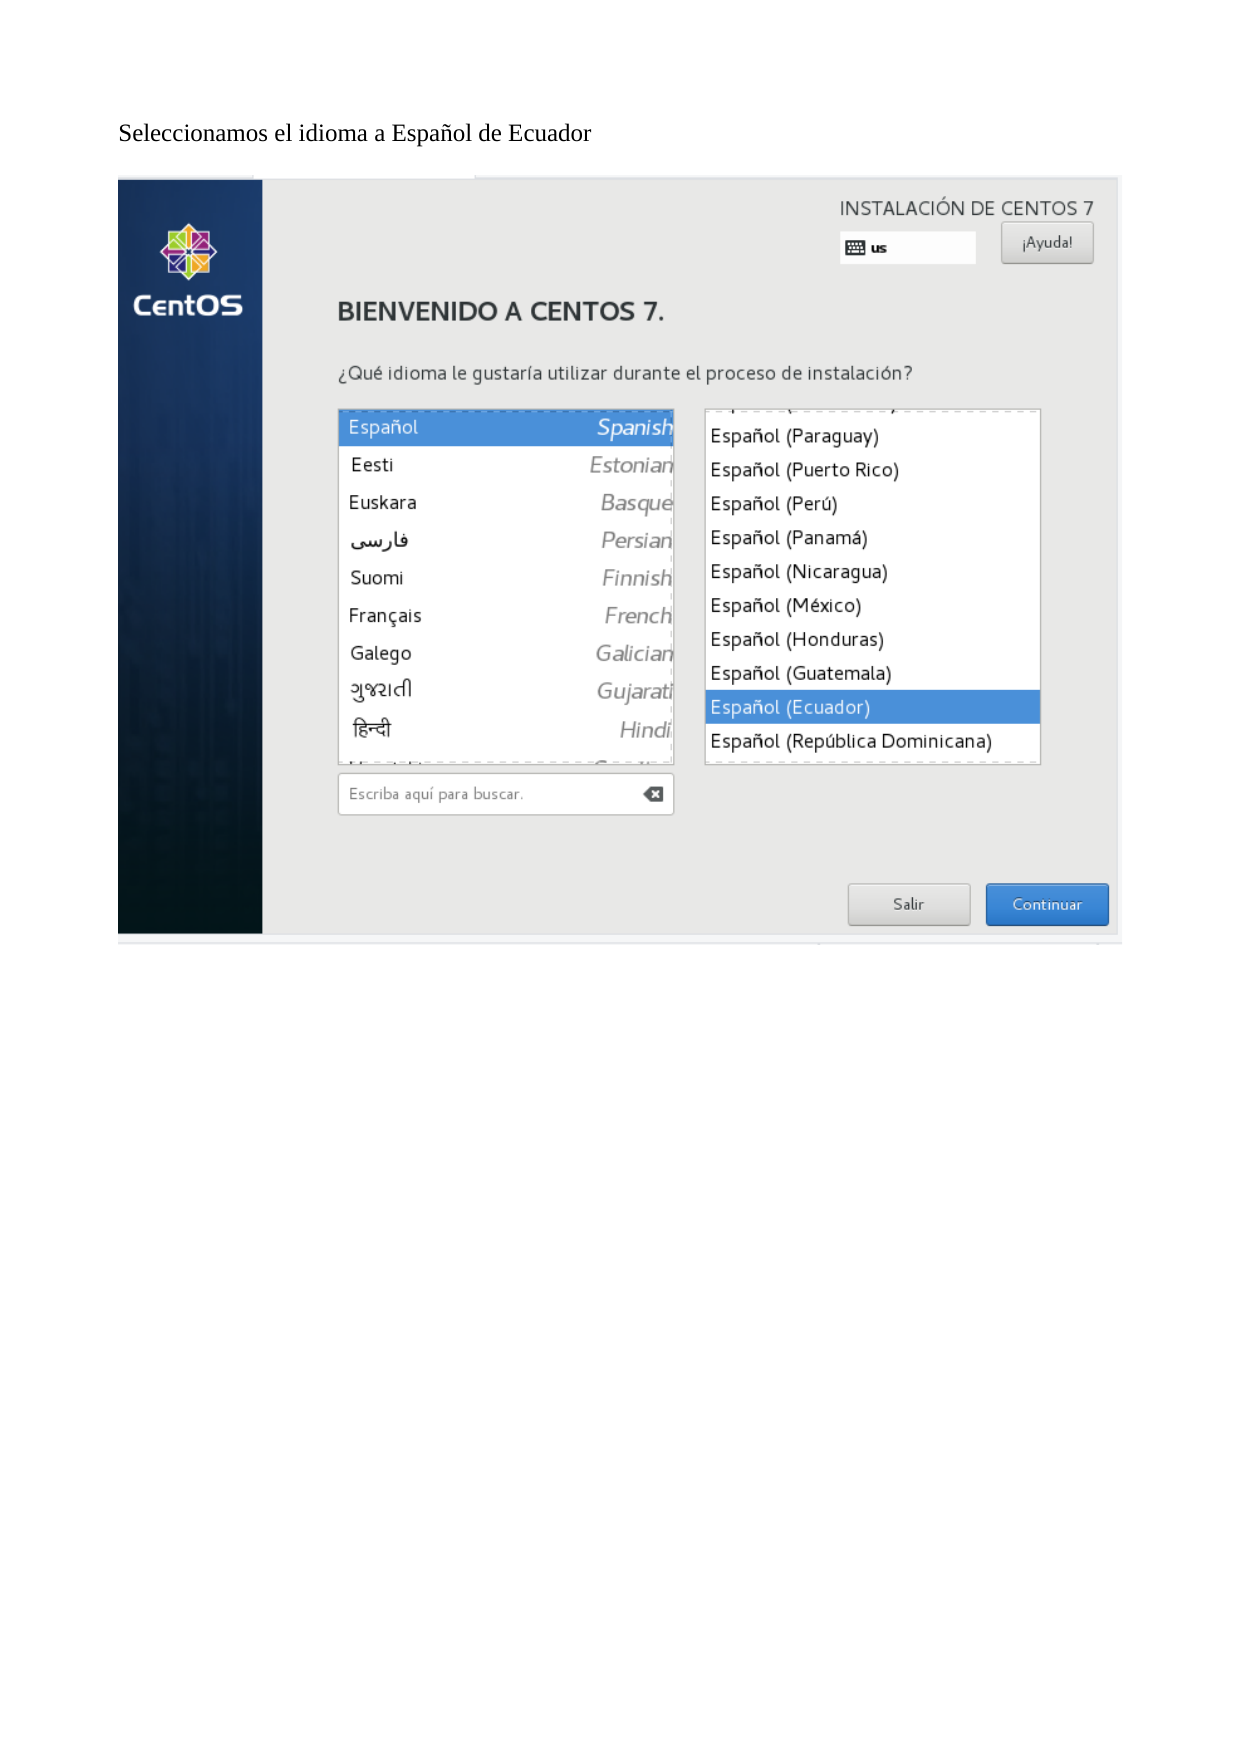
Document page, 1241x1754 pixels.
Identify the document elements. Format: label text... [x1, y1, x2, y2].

picture [118, 175, 1123, 945]
text Seleccionamos el idioma a Español de Ecuador [118, 118, 1122, 147]
